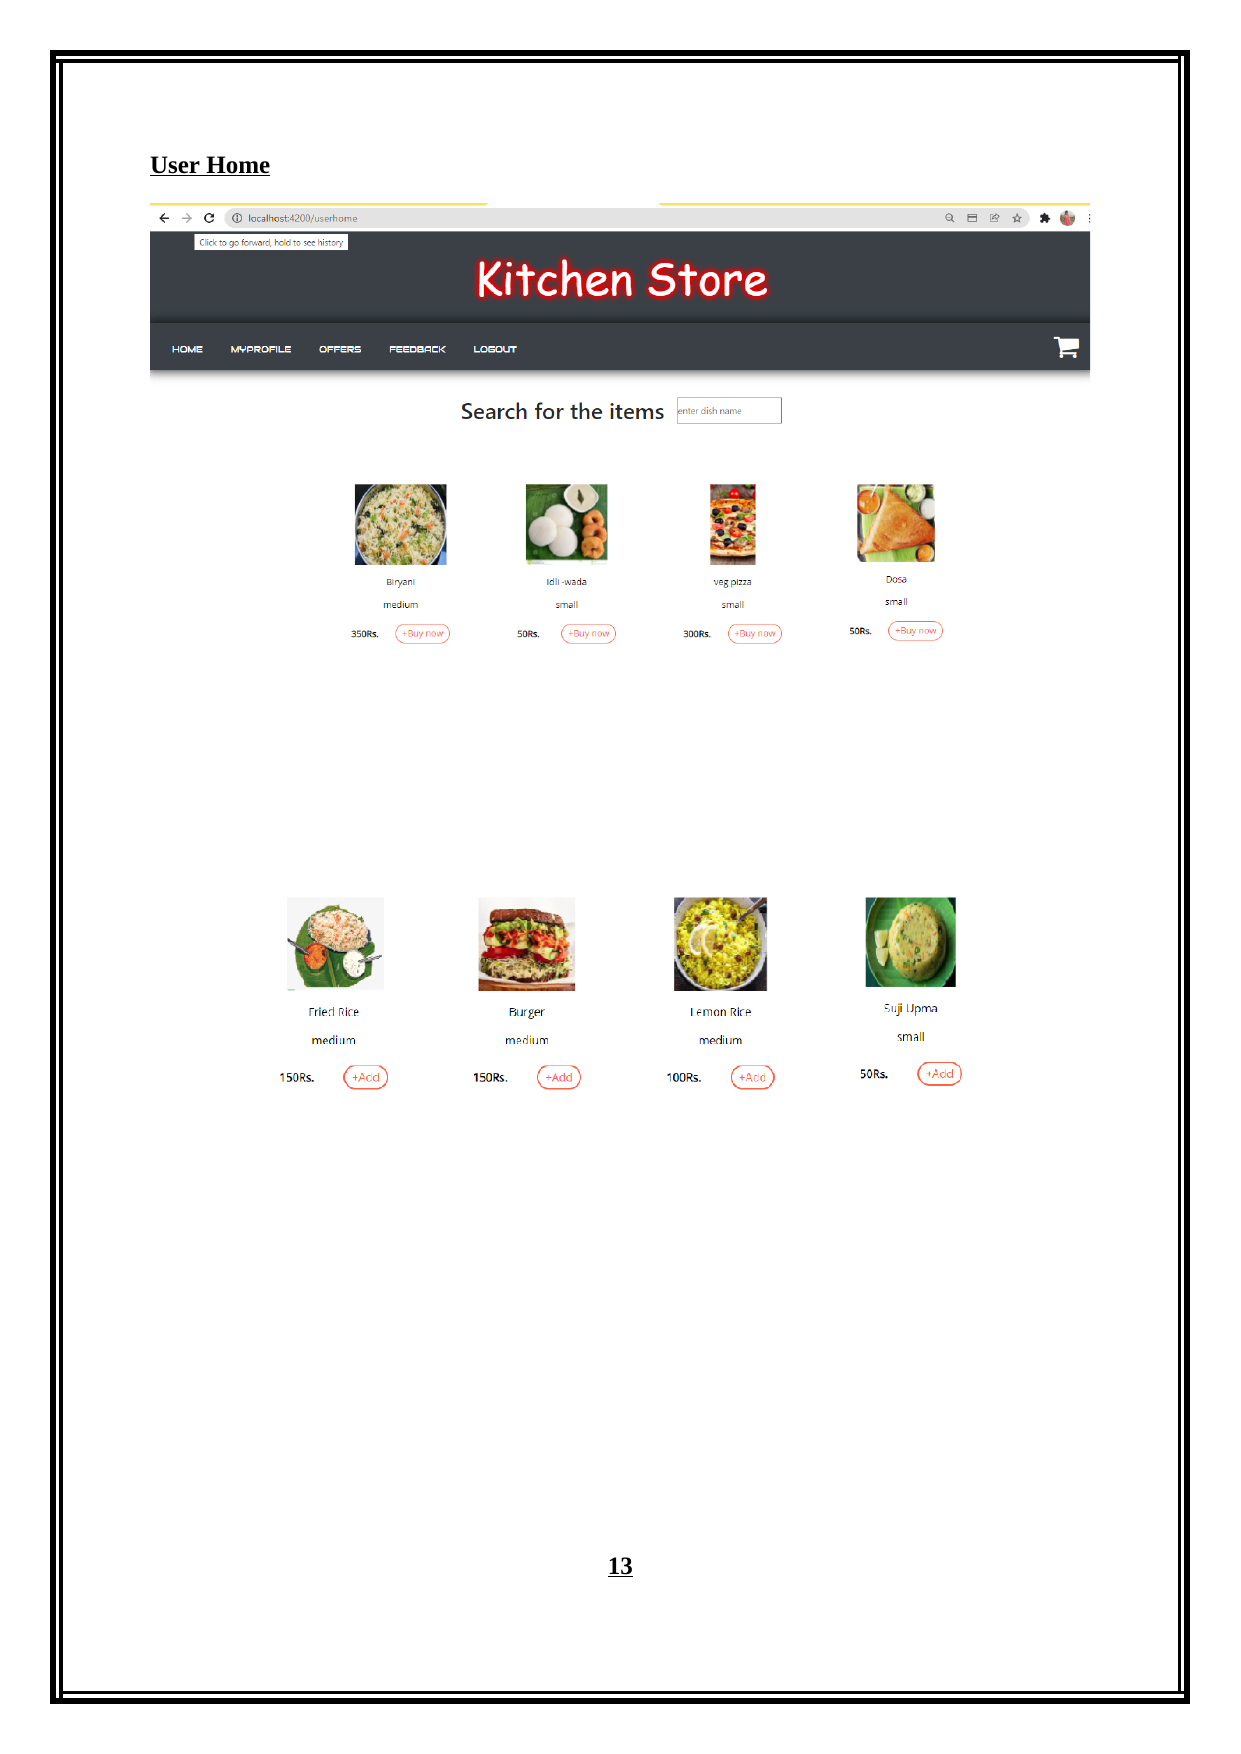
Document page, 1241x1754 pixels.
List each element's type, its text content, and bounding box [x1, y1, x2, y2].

text 13 [150, 1551, 1090, 1579]
picture [150, 867, 1091, 1145]
text User Home [150, 150, 1090, 179]
picture [150, 203, 1091, 676]
